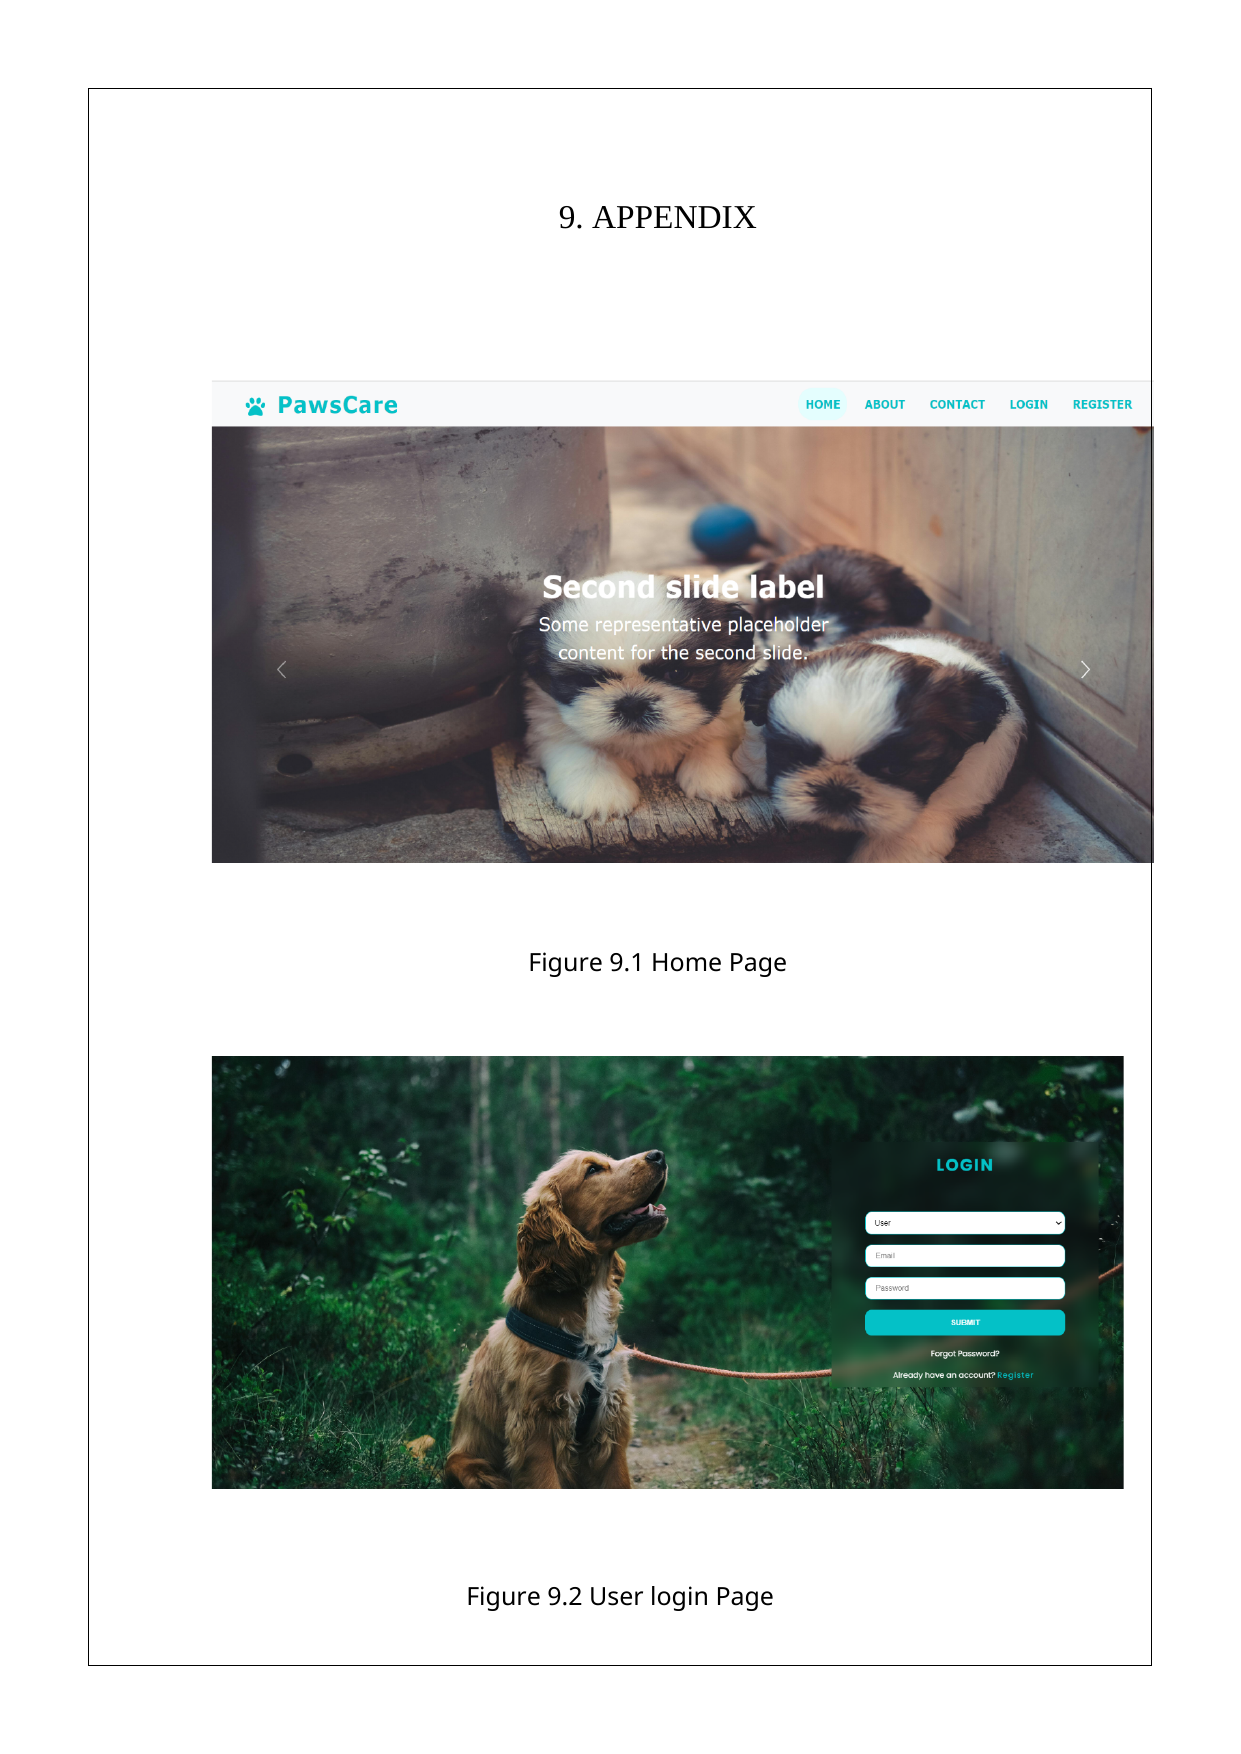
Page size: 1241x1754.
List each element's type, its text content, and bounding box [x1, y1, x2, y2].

text 9. APPENDIX [137, 198, 1103, 236]
text Figure 9.1 Home Page [137, 945, 1103, 979]
text Figure 9.2 User login Page [137, 1579, 1103, 1613]
